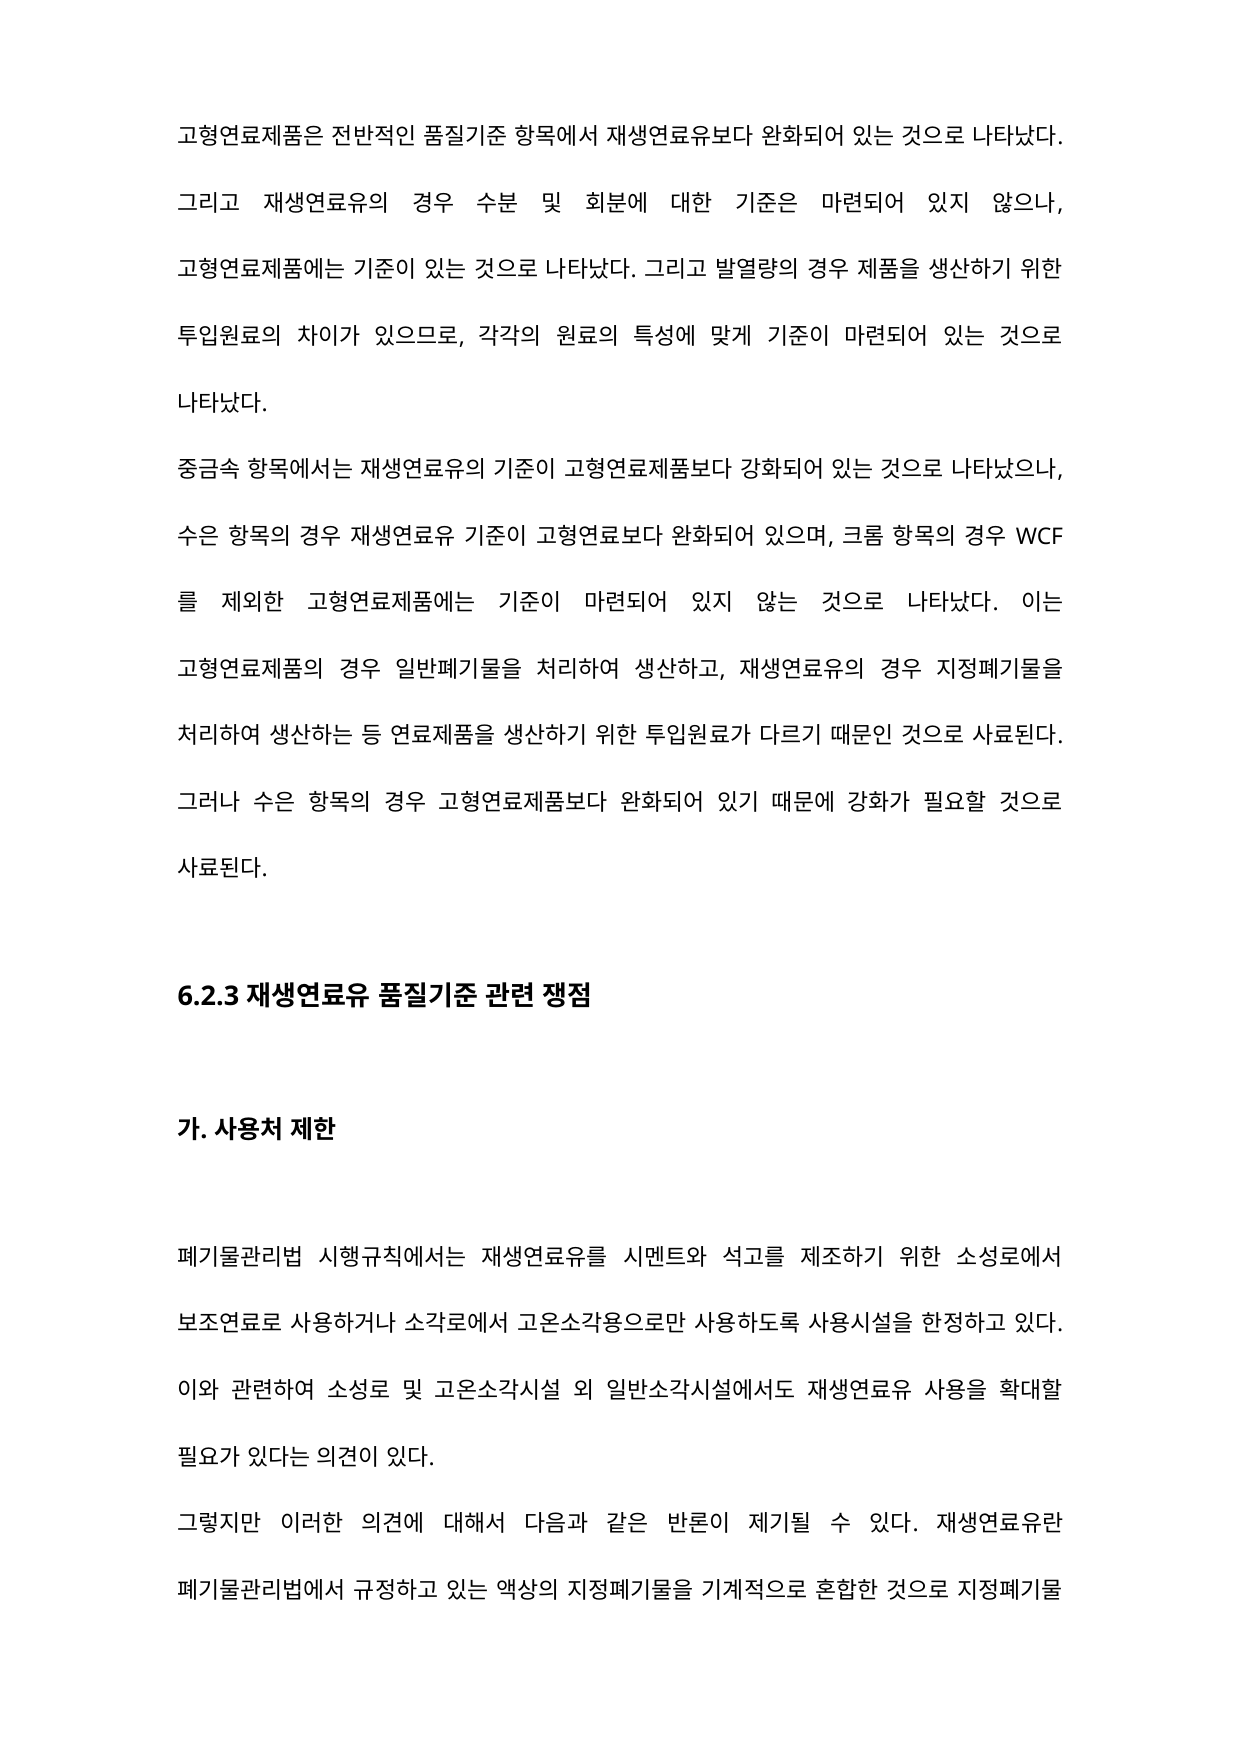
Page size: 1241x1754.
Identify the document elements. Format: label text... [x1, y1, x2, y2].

text 고형연료제품은 전반적인 품질기준 항목에서 재생연료유보다 완화되어 있는 것으로 나타났다. 그리고 재생연료유의 경우 수분 및 회분에 대한 기준은 마련되어 있지 않으나, 고형연료제품에는 기준이 있는 것으로 나타났다. 그리고 발열량의 경우 제품을 생산하기 위한 투입원료의 차이가 있으므로, 각각의 원료의 특성에 맞게 기준이 마련되어 있는 것으로 나타났다. [177, 118, 1063, 418]
text 그렇지만 이러한 의견에 대해서 다음과 같은 반론이 제기될 수 있다. 재생연료유란 폐기물관리법에서 규정하고 있는 액상의 지정폐기물을 기계적으로 혼합한 것으로 지정폐기물 [177, 1505, 1063, 1605]
text 가. 사용처 제한 [177, 1109, 1063, 1146]
text 중금속 항목에서는 재생연료유의 기준이 고형연료제품보다 강화되어 있는 것으로 나타났으나, 수은 항목의 경우 재생연료유 기준이 고형연료보다 완화되어 있으며, 크롬 항목의 경우 WCF를 제외한 고형연료제품에는 기준이 마련되어 있지 않는 것으로 나타났다. 이는 고형연료제품의 경우 일반폐기물을 처리하여 생산하고, 재생연료유의 경우 지정폐기물을 처리하여 생산하는 등 연료제품을 생산하기 위한 투입원료가 다르기 때문인 것으로 사료된다. 그러나 수은 항목의 경우 고형연료제품보다 완화되어 있기 때문에 강화가 필요할 것으로 사료된다. [177, 451, 1063, 884]
text 6.2.3 재생연료유 품질기준 관련 쟁점 [177, 974, 1063, 1013]
text 폐기물관리법 시행규칙에서는 재생연료유를 시멘트와 석고를 제조하기 위한 소성로에서 보조연료로 사용하거나 소각로에서 고온소각용으로만 사용하도록 사용시설을 한정하고 있다. 이와 관련하여 소성로 및 고온소각시설 외 일반소각시설에서도 재생연료유 사용을 확대할 필요가 있다는 의견이 있다. [177, 1239, 1063, 1472]
